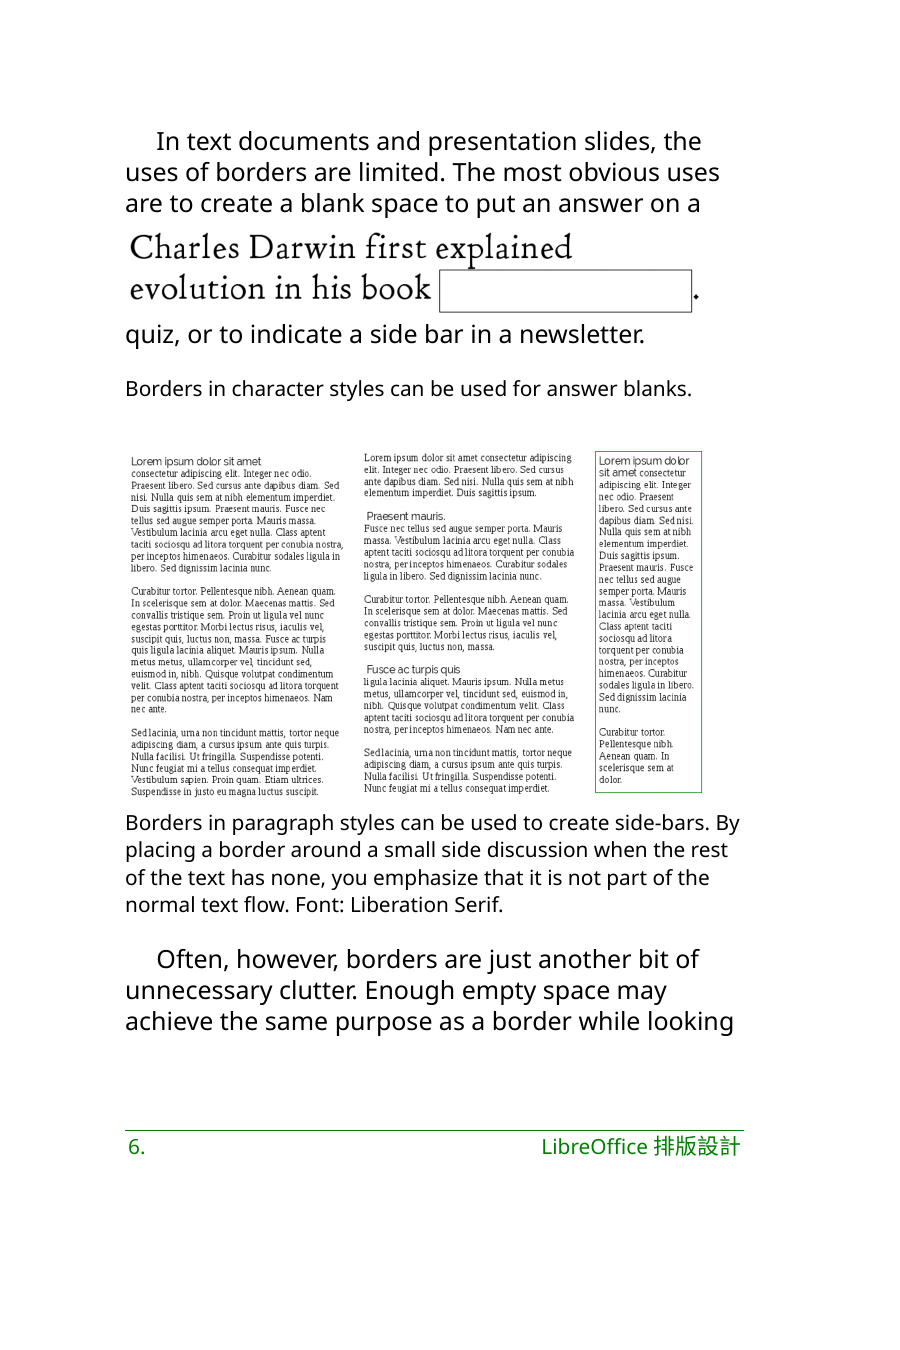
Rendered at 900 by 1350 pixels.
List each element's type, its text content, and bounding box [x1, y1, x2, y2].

picture [125, 229, 709, 319]
table_cell Borders in paragraph styles can be used to create side-bars. By placing a border around a small side discussion when the rest of the text has none, you emphasize that it is not part of the normal text flow. Font: Liberation Serif. [125, 801, 744, 927]
table_header [125, 449, 744, 801]
picture [125, 449, 709, 800]
table_cell Borders in character styles can be used for answer blanks. [125, 367, 744, 402]
text In text documents and presentation slides, the uses of borders are limited. The most obvious uses are to create a blank space to put an answer on a quiz, or to indicate a side bar in a newsletter. [125, 125, 744, 349]
text Often, however, borders are just another bit of unnecessary clutter. Enough empty space may achieve the same purpose as a border while looking [125, 943, 744, 1037]
